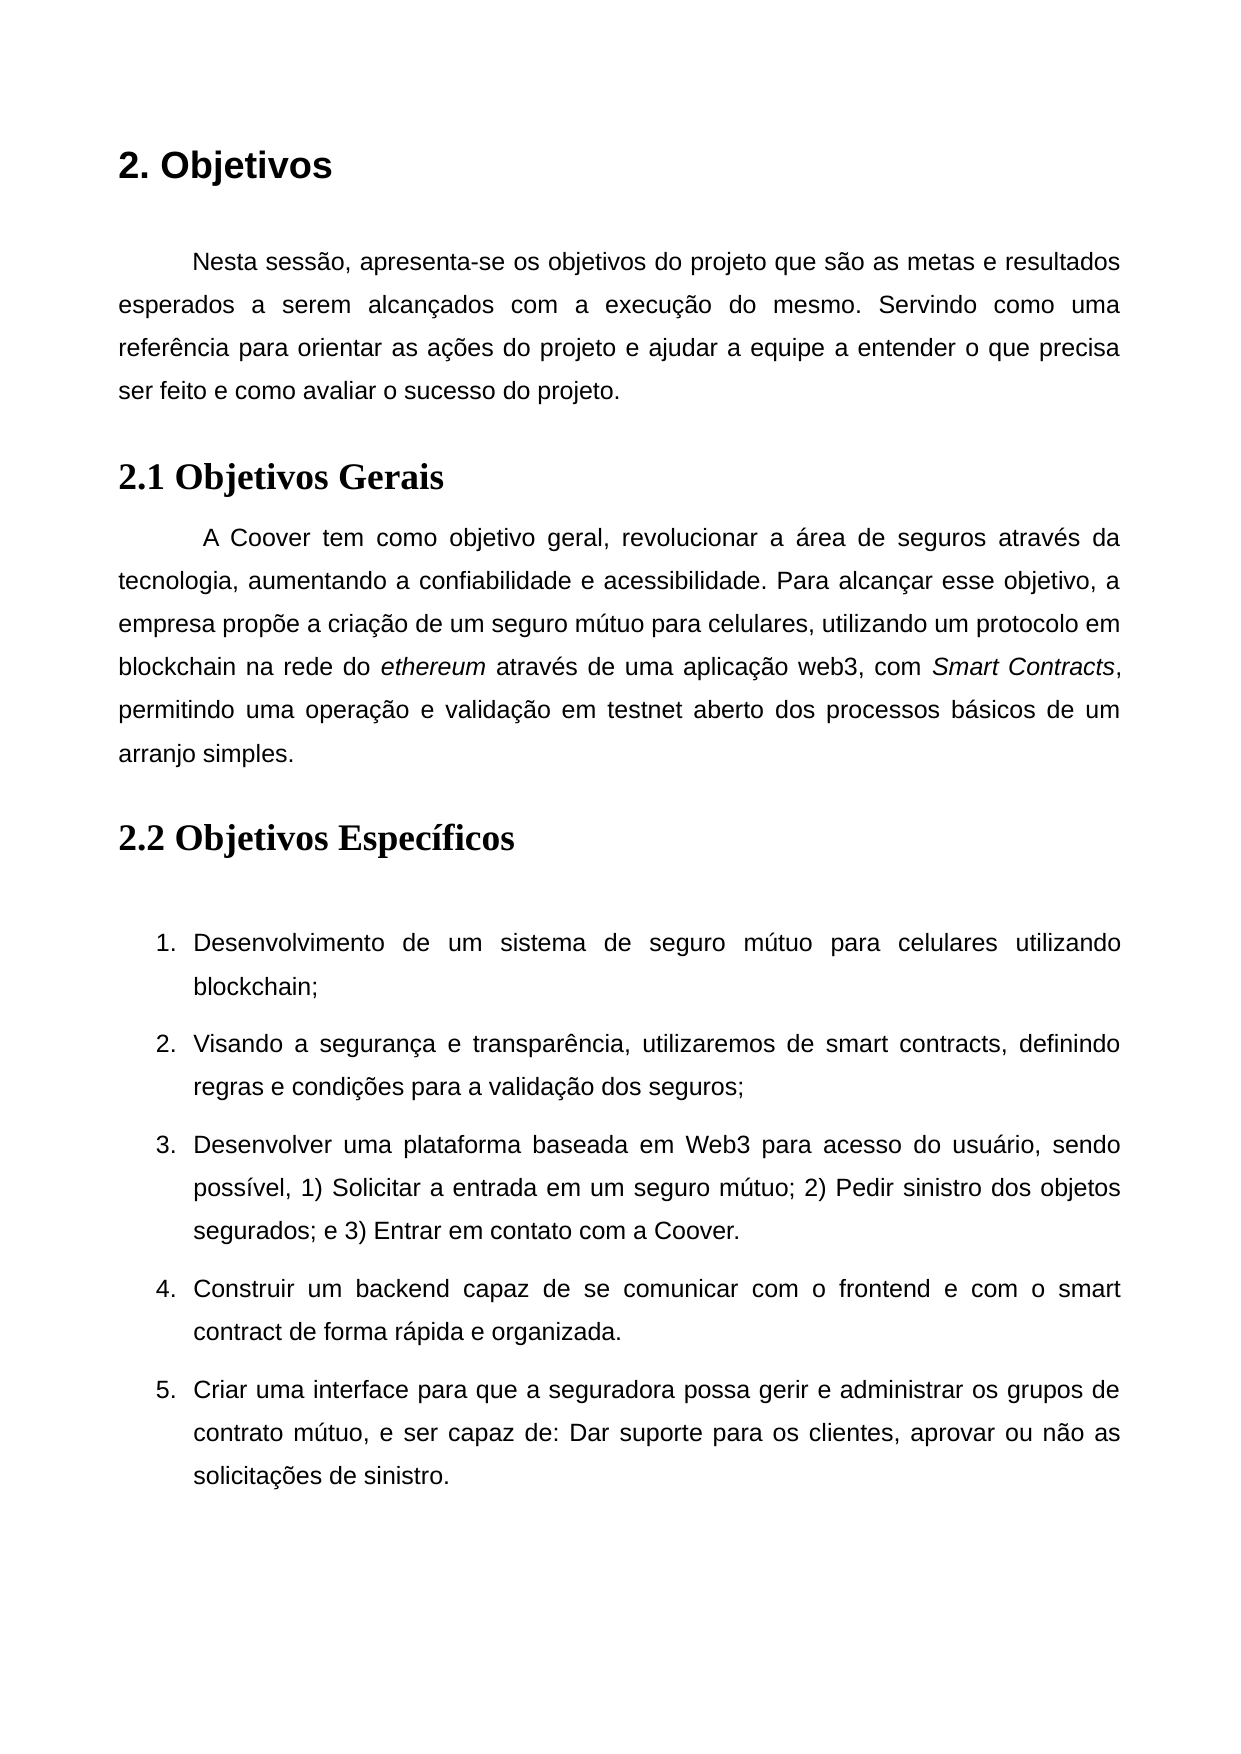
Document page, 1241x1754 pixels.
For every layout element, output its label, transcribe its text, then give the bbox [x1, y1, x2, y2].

subtitle 2.2 Objetivos Específicos [118, 815, 1122, 858]
list Criar uma interface para que a seguradora possa gerir e administrar os grupos de contrato mútuo, e ser capaz de: Dar suporte para os clientes, aprovar ou não as solicitações de sinistro. [156, 1375, 1122, 1490]
list Construir um backend capaz de se comunicar com o frontend e com o smart contract de forma rápida e organizada. [156, 1274, 1122, 1346]
subtitle 2. Objetivos [118, 143, 1122, 187]
subtitle 2.1 Objetivos Gerais [118, 455, 1122, 498]
list Desenvolver uma plataforma baseada em Web3 para acesso do usuário, sendo possível, 1) Solicitar a entrada em um seguro mútuo; 2) Pedir sinistro dos objetos segurados; e 3) Entrar em contato com a Coover. [156, 1130, 1122, 1245]
text A Coover tem como objetivo geral, revolucionar a área de seguros através da tecnologia, aumentando a confiabilidade e acessibilidade. Para alcançar esse objetivo, a empresa propõe a criação de um seguro mútuo para celulares, utilizando um protocolo em blockchain na rede do ethereum através de uma aplicação web3, com Smart Contracts, permitindo uma operação e validação em testnet aberto dos processos básicos de um arranjo simples. [118, 523, 1122, 767]
list Visando a segurança e transparência, utilizaremos de smart contracts, definindo regras e condições para a validação dos seguros; [156, 1029, 1122, 1101]
list Desenvolvimento de um sistema de seguro mútuo para celulares utilizando blockchain; [156, 928, 1122, 1000]
text Nesta sessão, apresenta-se os objetivos do projeto que são as metas e resultados esperados a serem alcançados com a execução do mesmo. Servindo como uma referência para orientar as ações do projeto e ajudar a equipe a entender o que precisa ser feito e como avaliar o sucesso do projeto. [118, 247, 1122, 405]
